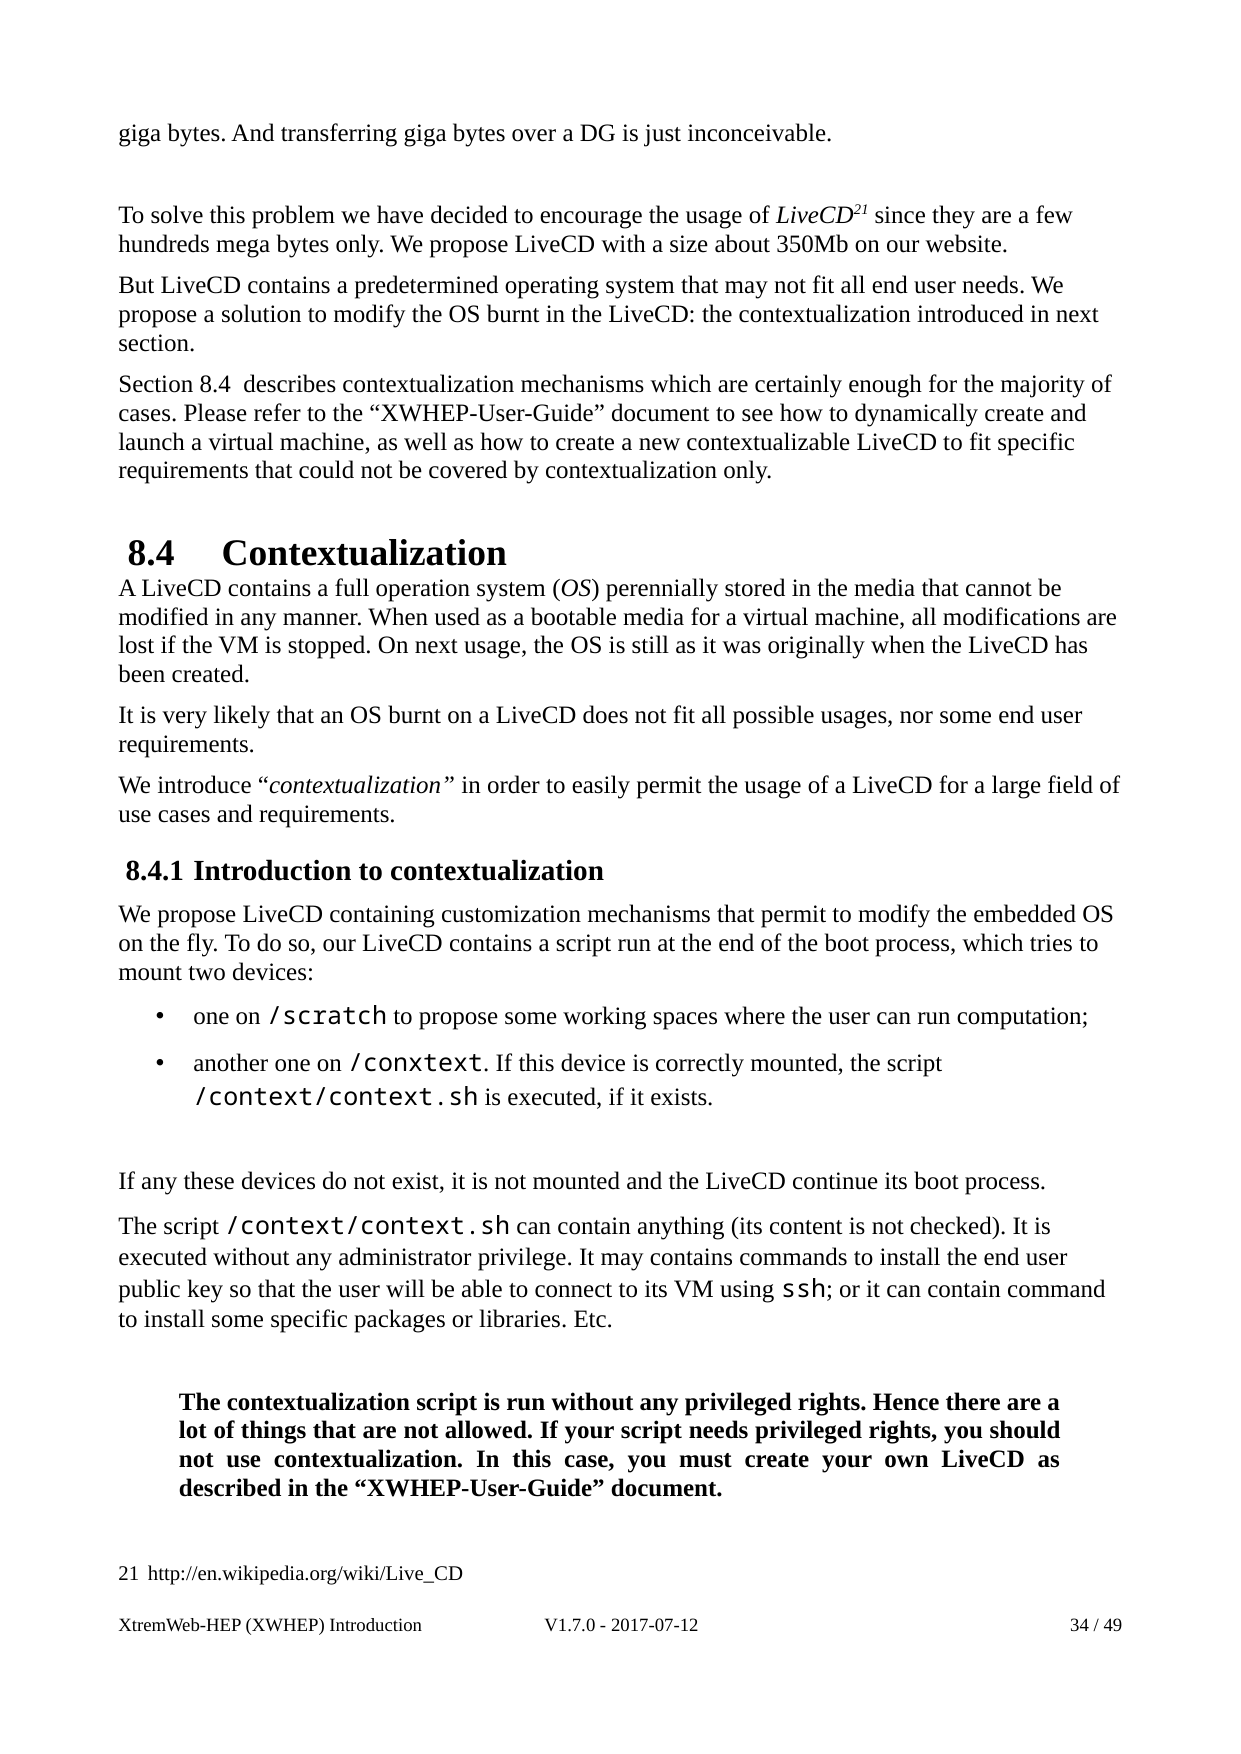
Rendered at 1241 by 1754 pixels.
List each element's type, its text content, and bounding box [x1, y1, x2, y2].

text The script /context/context.sh can contain anything (its content is not checked). It is executed without any administrator privilege. It may contains commands to install the end user public key so that the user will be able to connect to its VM using ssh; or it can contain command to install some specific packages or libraries. Etc. [118, 1207, 1122, 1333]
text The contextualization script is run without any privileged rights. Hence there are a lot of things that are not allowed. If your script needs privileged rights, you should not use contextualization. In this case, you must create your own LiveCD as described in the “XWHEP-User-Guide” document. [179, 1387, 1061, 1502]
list another one on /conxtext. If this device is correctly mounted, the script /context/context.sh is executed, if it exists. [156, 1044, 1122, 1112]
list one on /scratch to propose some working spaces where the user can run computation; [156, 998, 1122, 1032]
text To solve this problem we have decided to encourage the usage of LiveCD since they are a few hundreds mega bytes only. We propose LiveCD with a size about 350Mb on our website. [118, 201, 1122, 258]
text It is very likely that an OS burnt on a LiveCD does not fit all possible usages, nor some end user requirements. [118, 701, 1122, 758]
text giga bytes. And transferring giga bytes over a DG is just inconceivable. [118, 118, 1122, 147]
text We introduce “contextualization” in order to easily permit the usage of a LiveCD for a large field of use cases and requirements. [118, 771, 1122, 828]
text We propose LiveCD containing customization mechanisms that permit to modify the embedded OS on the fly. To do so, our LiveCD contains a script run at the end of the boot process, which tries to mount two devices: [118, 899, 1122, 985]
text Section8.4 describes contextualization mechanisms which are certainly enough for the majority of cases. Please refer to the “XWHEP-User-Guide” document to see how to dynamically create and launch a virtual machine, as well as how to create a new contextualizable LiveCD to fit specific requirements that could not be covered by contextualization only. [118, 369, 1122, 484]
text If any these devices do not exist, it is not mounted and the LiveCD continue its boot process. [118, 1166, 1122, 1195]
subtitle Contextualization [118, 530, 1122, 573]
text http://en.wikipedia.org/wiki/Live_CD [118, 1561, 1122, 1585]
text But LiveCD contains a predetermined operating system that may not fit all end user needs. We propose a solution to modify the OS burnt in the LiveCD: the contextualization introduced in next section. [118, 271, 1122, 357]
text A LiveCD contains a full operation system (OS) perennially stored in the media that cannot be modified in any manner. When used as a bootable media for a virtual machine, all modifications are lost if the VM is stopped. On next usage, the OS is still as it was originally when the LiveCD has been created. [118, 573, 1122, 688]
subtitle Introduction to contextualization [118, 853, 1122, 887]
